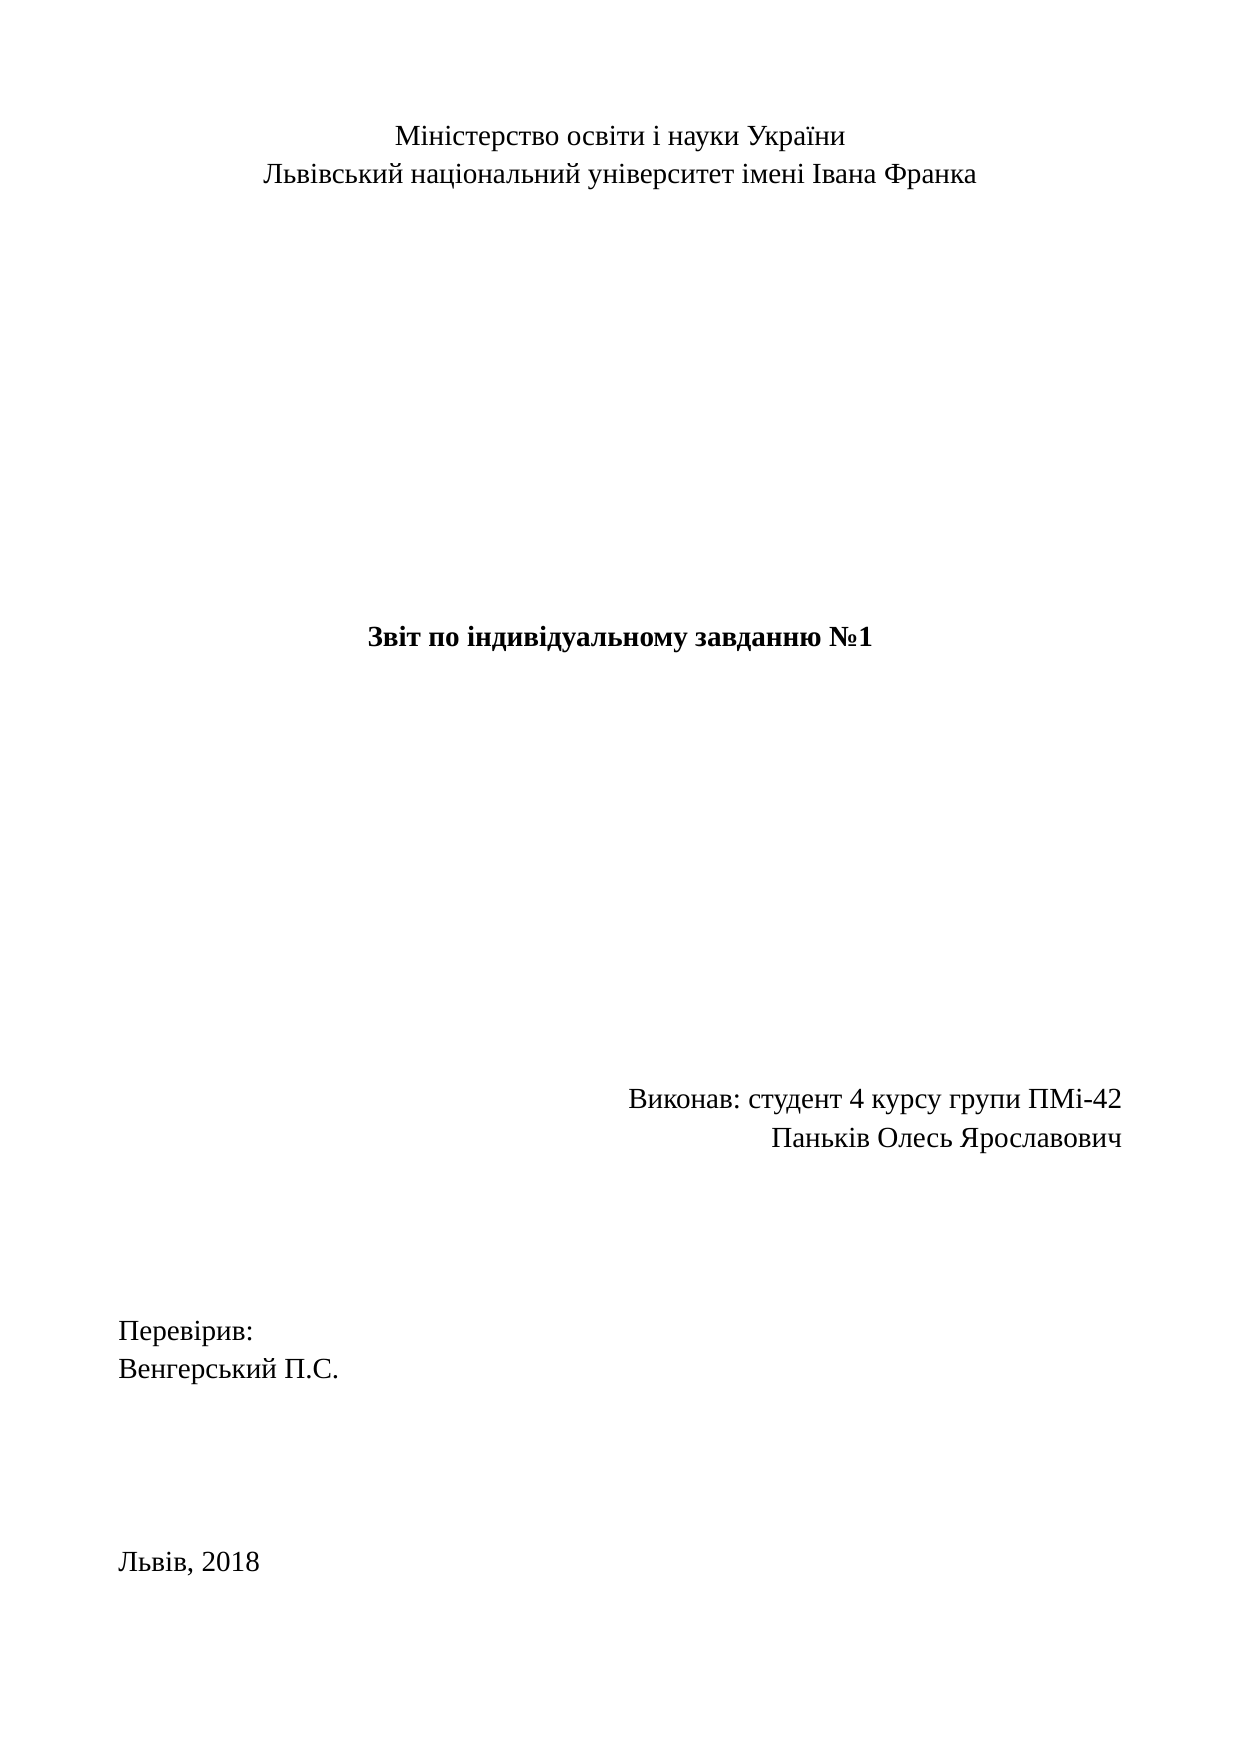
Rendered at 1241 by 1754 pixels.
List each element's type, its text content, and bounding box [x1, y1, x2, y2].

text Звіт по індивідуальному завданню №1 [118, 619, 1122, 653]
text Міністерство освіти і науки України [118, 118, 1122, 152]
text Венгерський П.С. [118, 1351, 1122, 1385]
text Львівський національний університет імені Івана Франка [118, 157, 1122, 190]
text Виконав: студент 4 курсу групи ПМі-42 [118, 1082, 1122, 1115]
text Паньків Олесь Ярославович [118, 1120, 1122, 1154]
text Перевірив: [118, 1313, 1122, 1346]
text Львів, 2018 [118, 1544, 1122, 1578]
